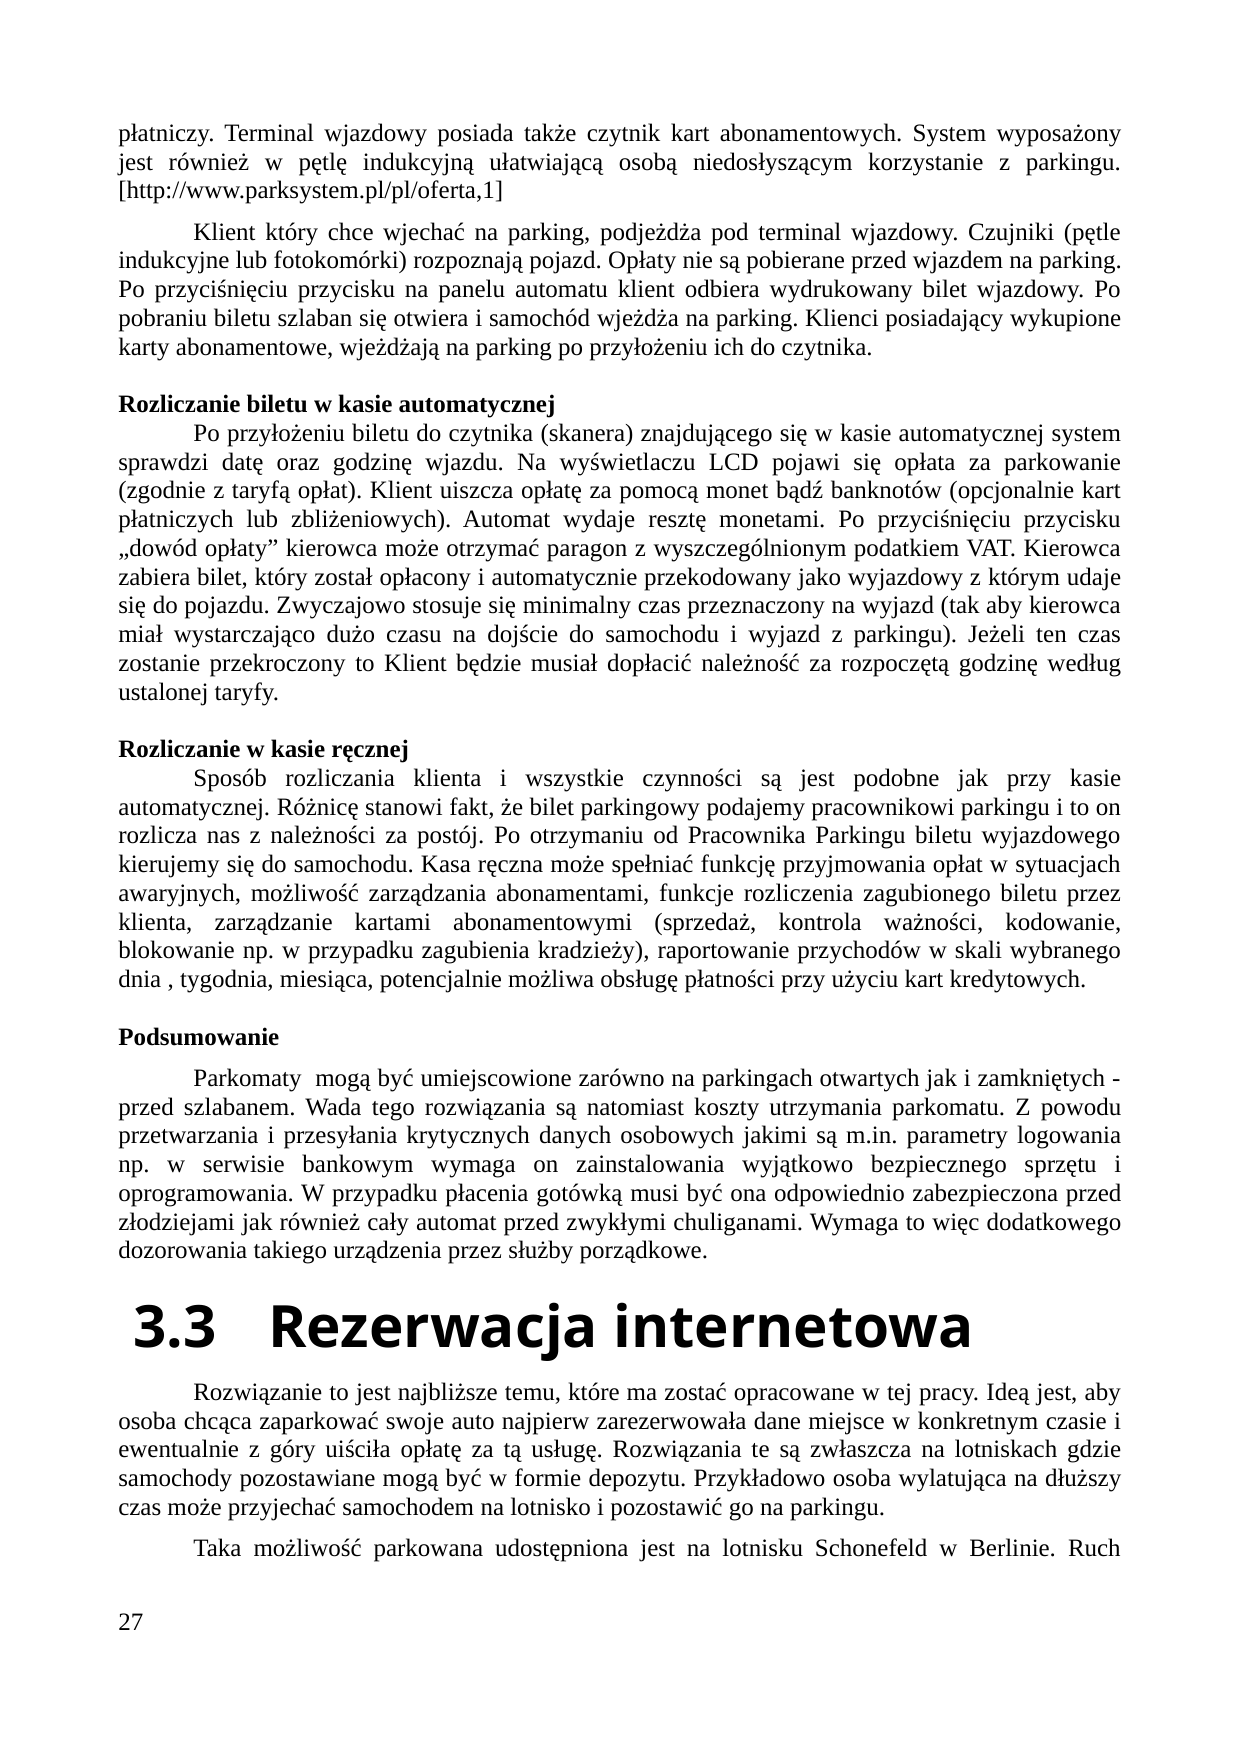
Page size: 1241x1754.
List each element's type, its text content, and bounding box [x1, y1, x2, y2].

text Sposób rozliczania klienta i wszystkie czynności są jest podobne jak przy kasie automatycznej. Różnicę stanowi fakt, że bilet parkingowy podajemy pracownikowi parkingu i to on rozlicza nas z należności za postój. Po otrzymaniu od Pracownika Parkingu biletu wyjazdowego kierujemy się do samochodu. Kasa ręczna może spełniać funkcję przyjmowania opłat w sytuacjach awaryjnych, możliwość zarządzania abonamentami, funkcje rozliczenia zagubionego biletu przez klienta, zarządzanie kartami abonamentowymi (sprzedaż, kontrola ważności, kodowanie, blokowanie np. w przypadku zagubienia kradzieży), raportowanie przychodów w skali wybranego dnia , tygodnia, miesiąca, potencjalnie możliwa obsługę płatności przy użyciu kart kredytowych. [118, 763, 1122, 993]
text Taka możliwość parkowana udostępniona jest na lotnisku Schonefeld w Berlinie. Ruch [118, 1533, 1122, 1562]
text płatniczy. Terminal wjazdowy posiada także czytnik kart abonamentowych. System wyposażony jest również w pętlę indukcyjną ułatwiającą osobą niedosłyszącym korzystanie z parkingu. [http://www.parksystem.pl/pl/oferta,1] [118, 118, 1122, 204]
text Klient który chce wjechać na parking, podjeżdża pod terminal wjazdowy. Czujniki (pętle indukcyjne lub fotokomórki) rozpoznają pojazd. Opłaty nie są pobierane przed wjazdem na parking. Po przyciśnięciu przycisku na panelu automatu klient odbiera wydrukowany bilet wjazdowy. Po pobraniu biletu szlaban się otwiera i samochód wjeżdża na parking. Klienci posiadający wykupione karty abonamentowe, wjeżdżają na parking po przyłożeniu ich do czytnika. [118, 217, 1122, 361]
text Rozwiązanie to jest najbliższe temu, które ma zostać opracowane w tej pracy. Ideą jest, aby osoba chcąca zaparkować swoje auto najpierw zarezerwowała dane miejsce w konkretnym czasie i ewentualnie z góry uiściła opłatę za tą usługę. Rozwiązania te są zwłaszcza na lotniskach gdzie samochody pozostawiane mogą być w formie depozytu. Przykładowo osoba wylatująca na dłuższy czas może przyjechać samochodem na lotnisko i pozostawić go na parkingu. [118, 1377, 1122, 1521]
text Rozliczanie biletu w kasie automatycznej [118, 389, 1122, 418]
subtitle Rezerwacja internetowa [118, 1285, 1122, 1364]
text Parkomaty mogą być umiejscowione zarówno na parkingach otwartych jak i zamkniętych - przed szlabanem. Wada tego rozwiązania są natomiast koszty utrzymania parkomatu. Z powodu przetwarzania i przesyłania krytycznych danych osobowych jakimi są m.in. parametry logowania np. w serwisie bankowym wymaga on zainstalowania wyjątkowo bezpiecznego sprzętu i oprogramowania. W przypadku płacenia gotówką musi być ona odpowiednio zabezpieczona przed złodziejami jak również cały automat przed zwykłymi chuliganami. Wymaga to więc dodatkowego dozorowania takiego urządzenia przez służby porządkowe. [118, 1063, 1122, 1264]
text Rozliczanie w kasie ręcznej [118, 734, 1122, 763]
text Po przyłożeniu biletu do czytnika (skanera) znajdującego się w kasie automatycznej system sprawdzi datę oraz godzinę wjazdu. Na wyświetlaczu LCD pojawi się opłata za parkowanie (zgodnie z taryfą opłat). Klient uiszcza opłatę za pomocą monet bądź banknotów (opcjonalnie kart płatniczych lub zbliżeniowych). Automat wydaje resztę monetami. Po przyciśnięciu przycisku „dowód opłaty” kierowca może otrzymać paragon z wyszczególnionym podatkiem VAT. Kierowca zabiera bilet, który został opłacony i automatycznie przekodowany jako wyjazdowy z którym udaje się do pojazdu. Zwyczajowo stosuje się minimalny czas przeznaczony na wyjazd (tak aby kierowca miał wystarczająco dużo czasu na dojście do samochodu i wyjazd z parkingu). Jeżeli ten czas zostanie przekroczony to Klient będzie musiał dopłacić należność za rozpoczętą godzinę według ustalonej taryfy. [118, 418, 1122, 706]
text Podsumowanie [118, 1022, 1122, 1051]
